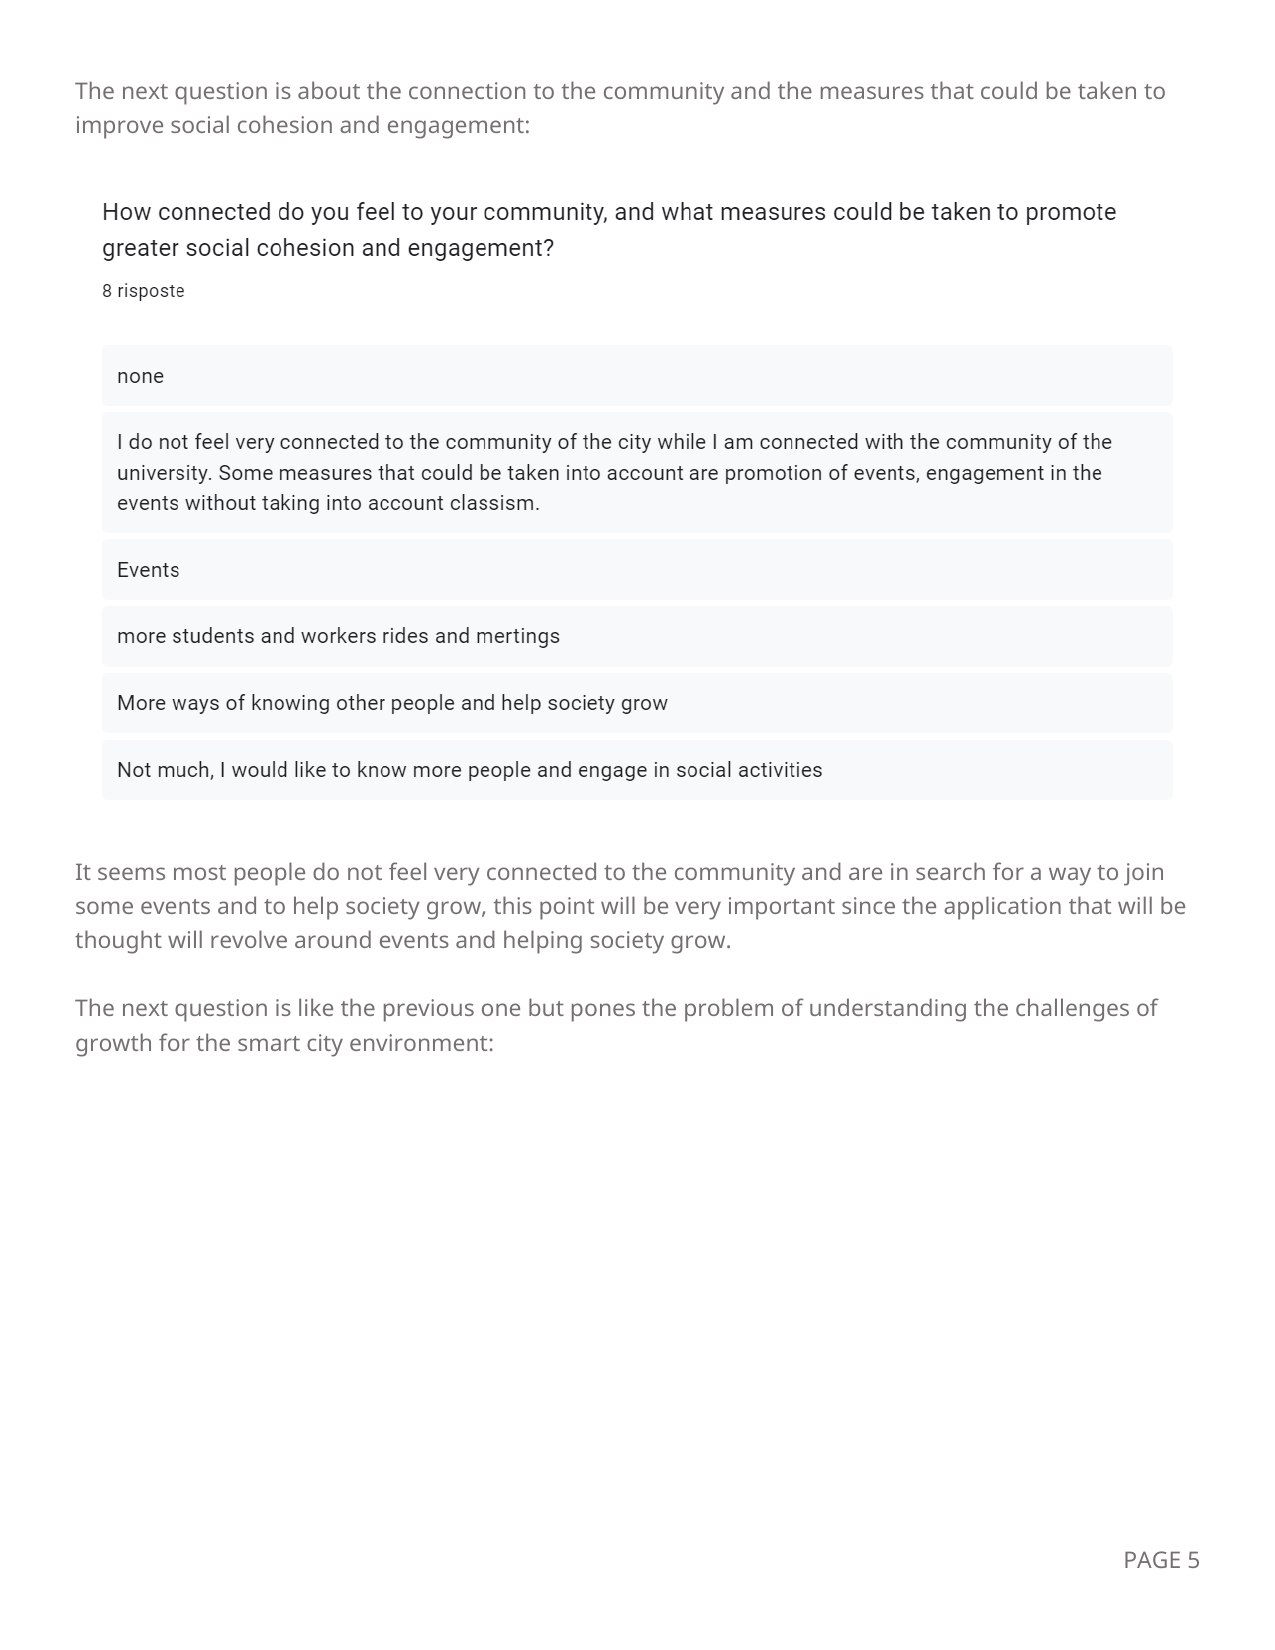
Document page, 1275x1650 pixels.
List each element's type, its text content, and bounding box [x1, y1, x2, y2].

text It seems most people do not feel very connected to the community and are in search for a way to join some events and to help society grow, this point will be very important since the application that will be thought will revolve around events and helping society grow. [75, 856, 1200, 956]
text The next question is like the previous one but pones the problem of understanding the challenges of growth for the smart city environment: [75, 992, 1200, 1058]
text The next question is about the connection to the community and the measures that could be taken to improve social cohesion and engagement: [75, 75, 1200, 141]
